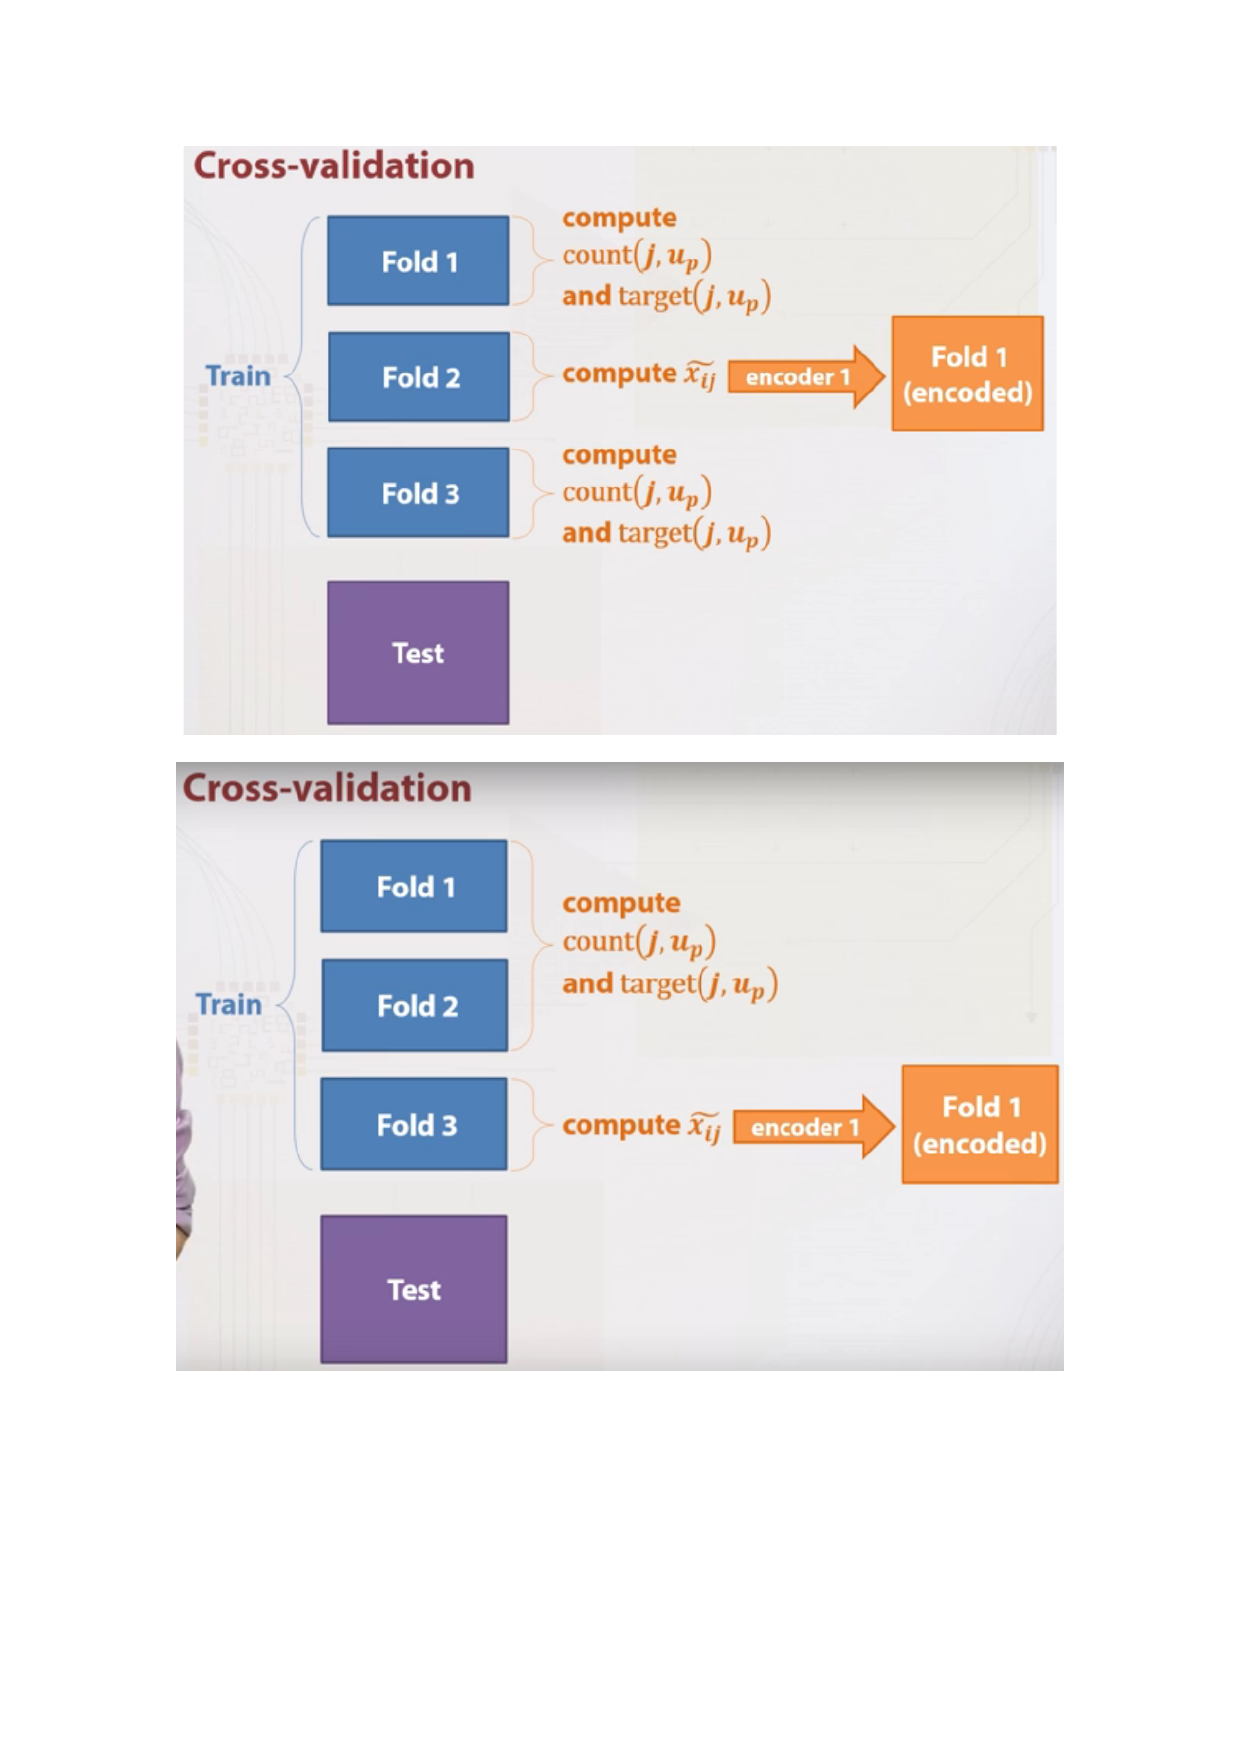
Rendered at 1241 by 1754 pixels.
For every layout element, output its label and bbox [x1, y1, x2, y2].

picture [176, 762, 1064, 1371]
picture [183, 146, 1057, 735]
